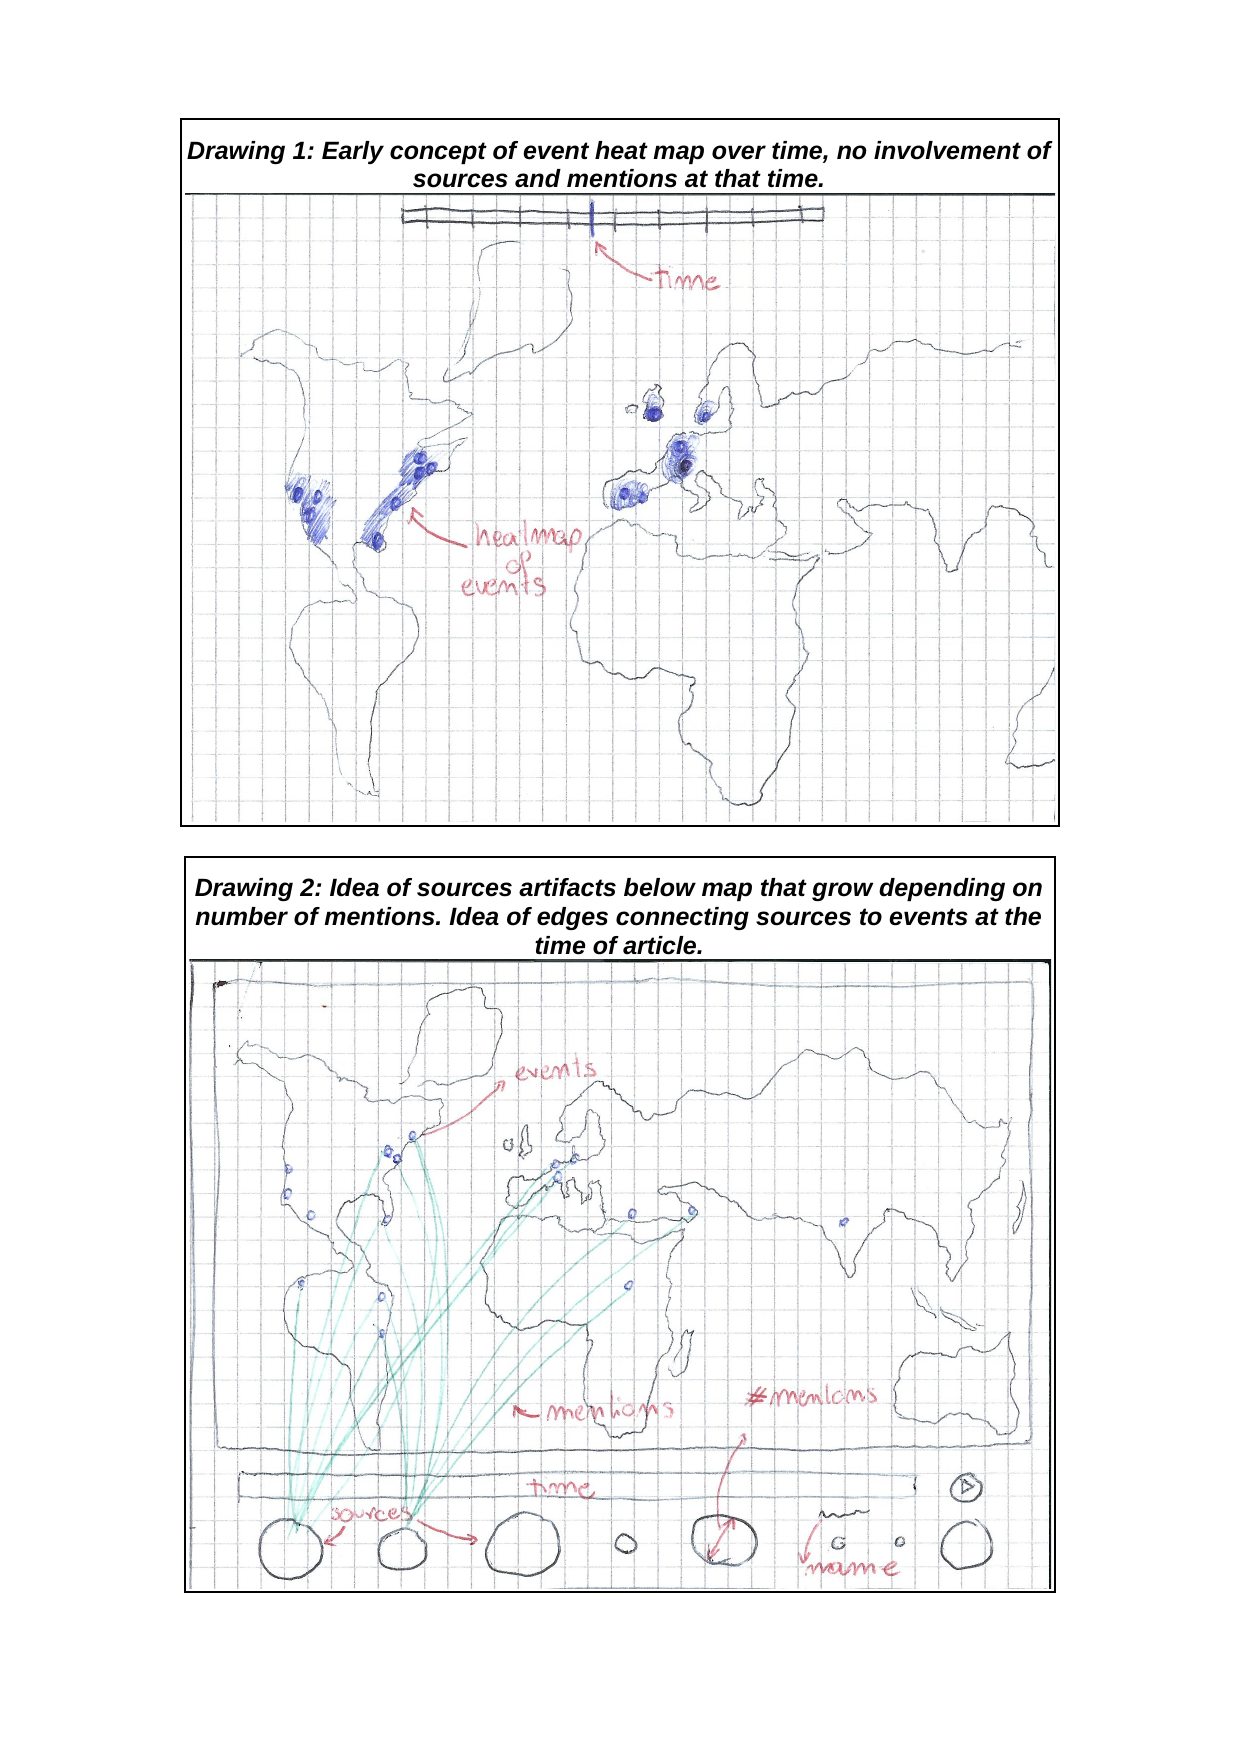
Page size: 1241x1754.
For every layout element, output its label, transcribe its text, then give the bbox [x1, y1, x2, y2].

text Drawing 2: Idea of sources artifacts below map that grow depending on number of mentions. Idea of edges connecting sources to events at the time of article. [189, 873, 1051, 959]
text Drawing 1: Early concept of event heat map over time, no involvement of sources and mentions at that time. [185, 136, 1055, 193]
picture [189, 959, 1052, 1589]
picture [185, 193, 1055, 822]
